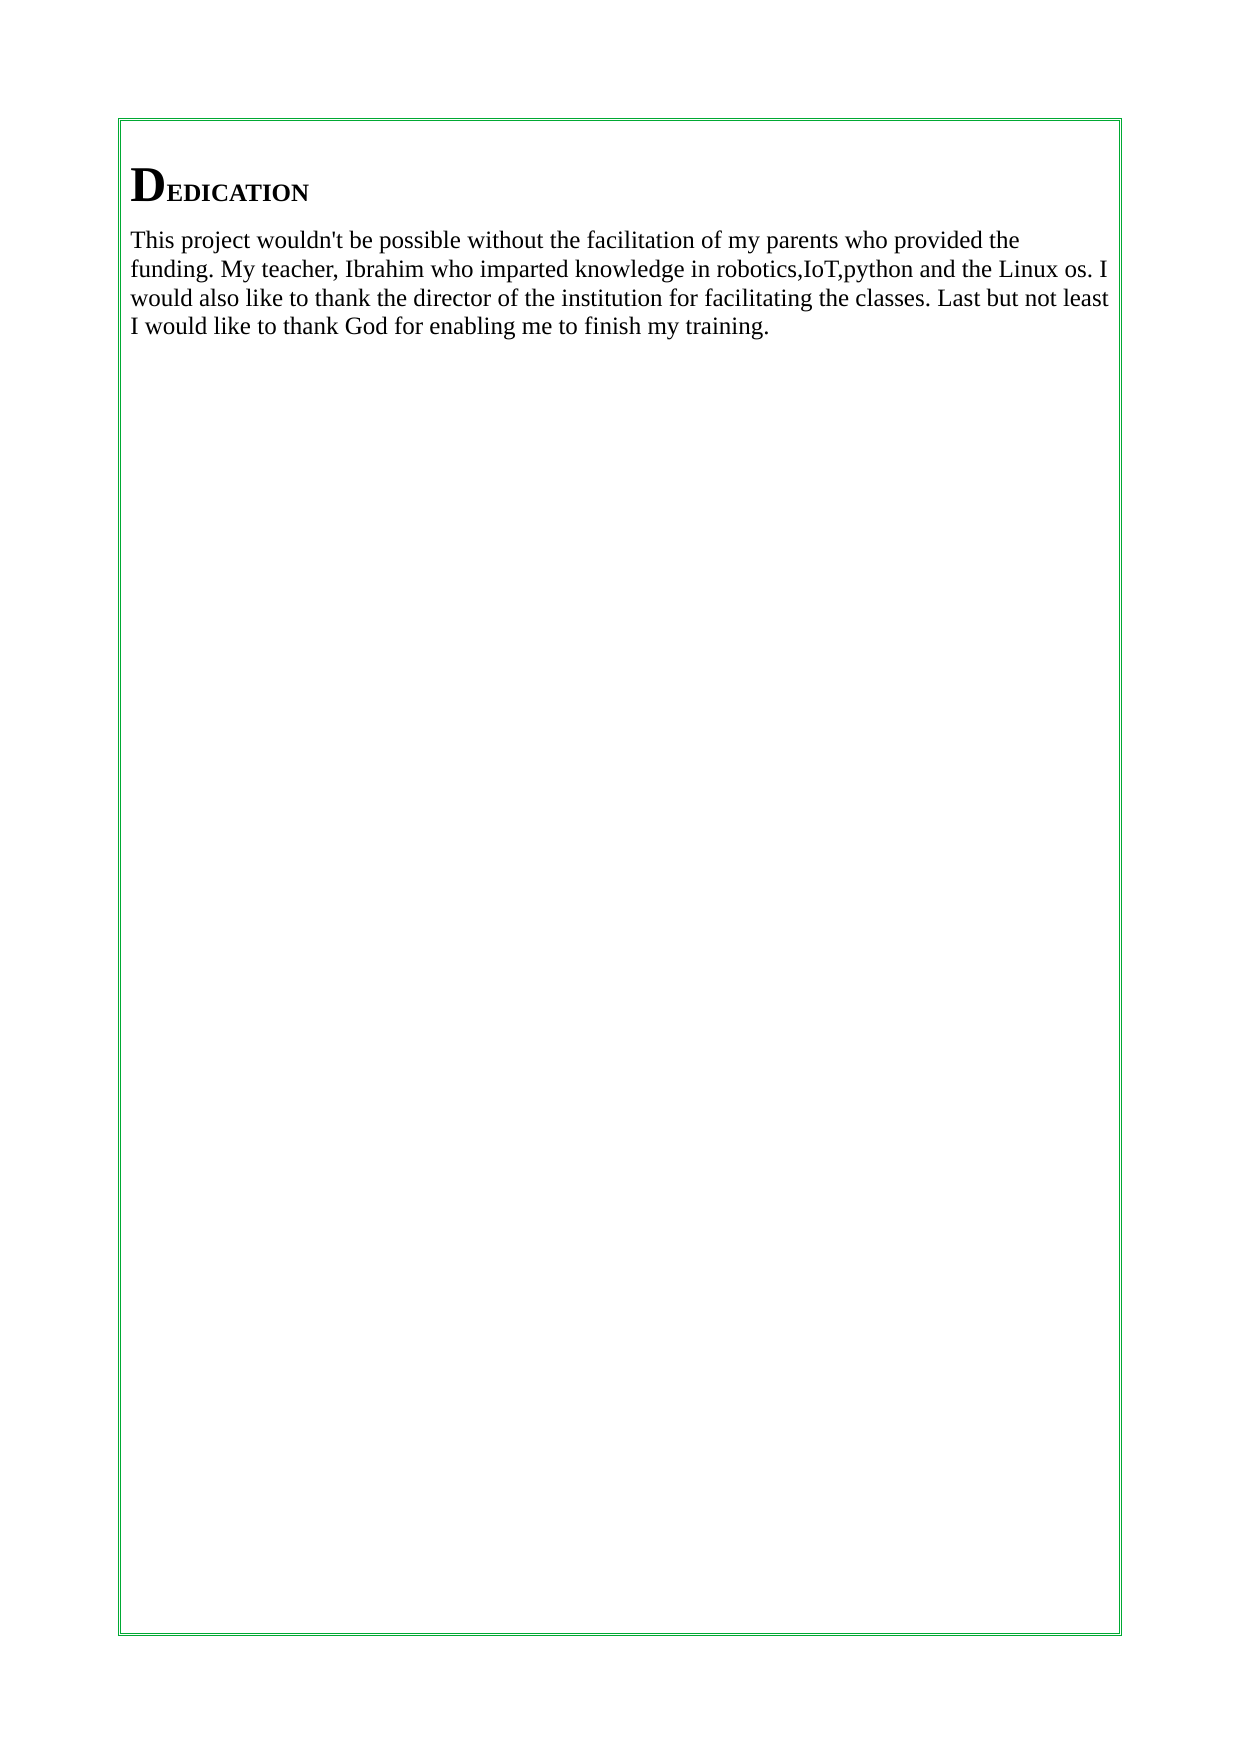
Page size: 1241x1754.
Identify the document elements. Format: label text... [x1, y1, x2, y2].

subtitle DEDICATION [130, 155, 1110, 213]
text This project wouldn't be possible without the facilitation of my parents who provided the funding. My teacher, Ibrahim who imparted knowledge in robotics,IoT,python and the Linux os. I would also like to thank the director of the institution for facilitating the classes. Last but not least I would like to thank God for enabling me to finish my training. [130, 225, 1110, 340]
